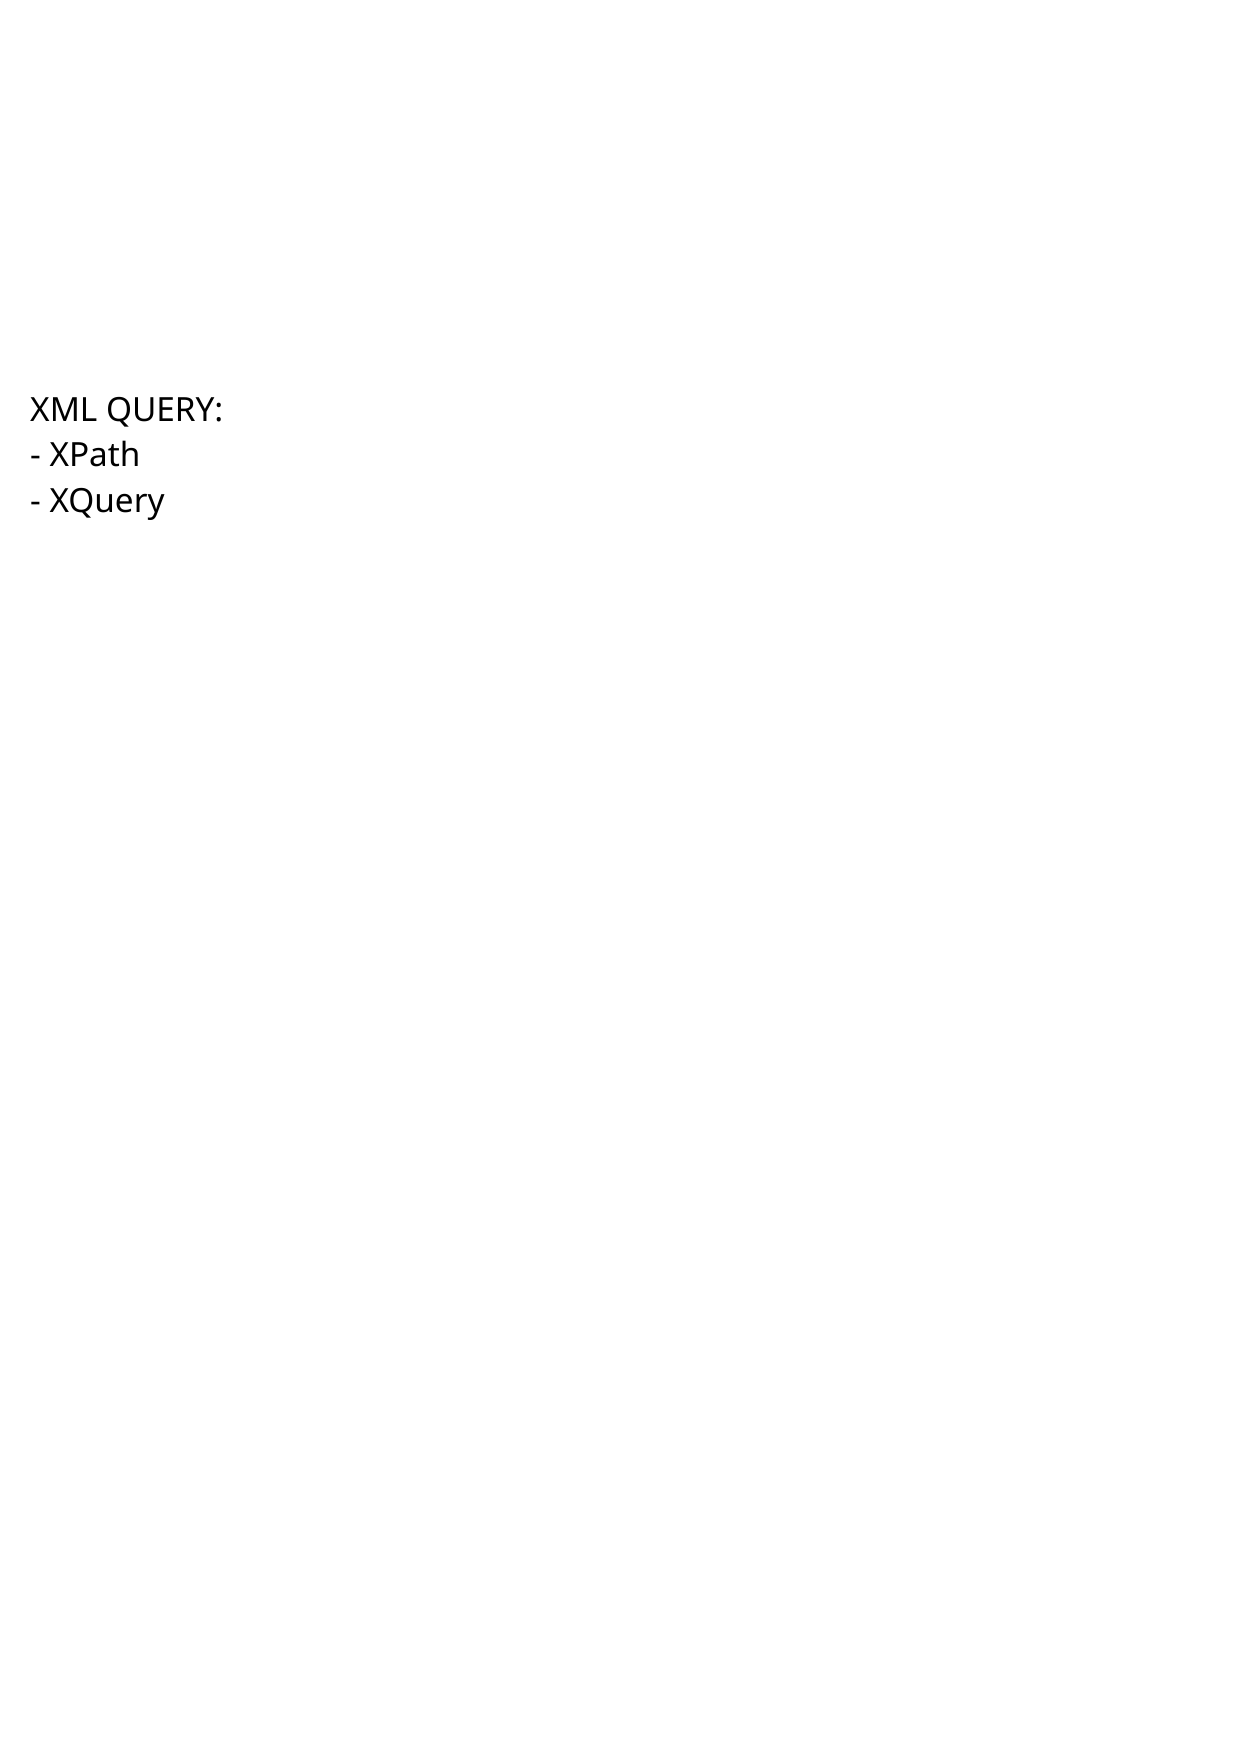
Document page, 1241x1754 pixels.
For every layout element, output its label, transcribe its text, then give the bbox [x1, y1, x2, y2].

subtitle - XQuery [30, 477, 1211, 522]
subtitle XML QUERY: [30, 386, 1211, 431]
subtitle - XPath [30, 431, 1211, 477]
